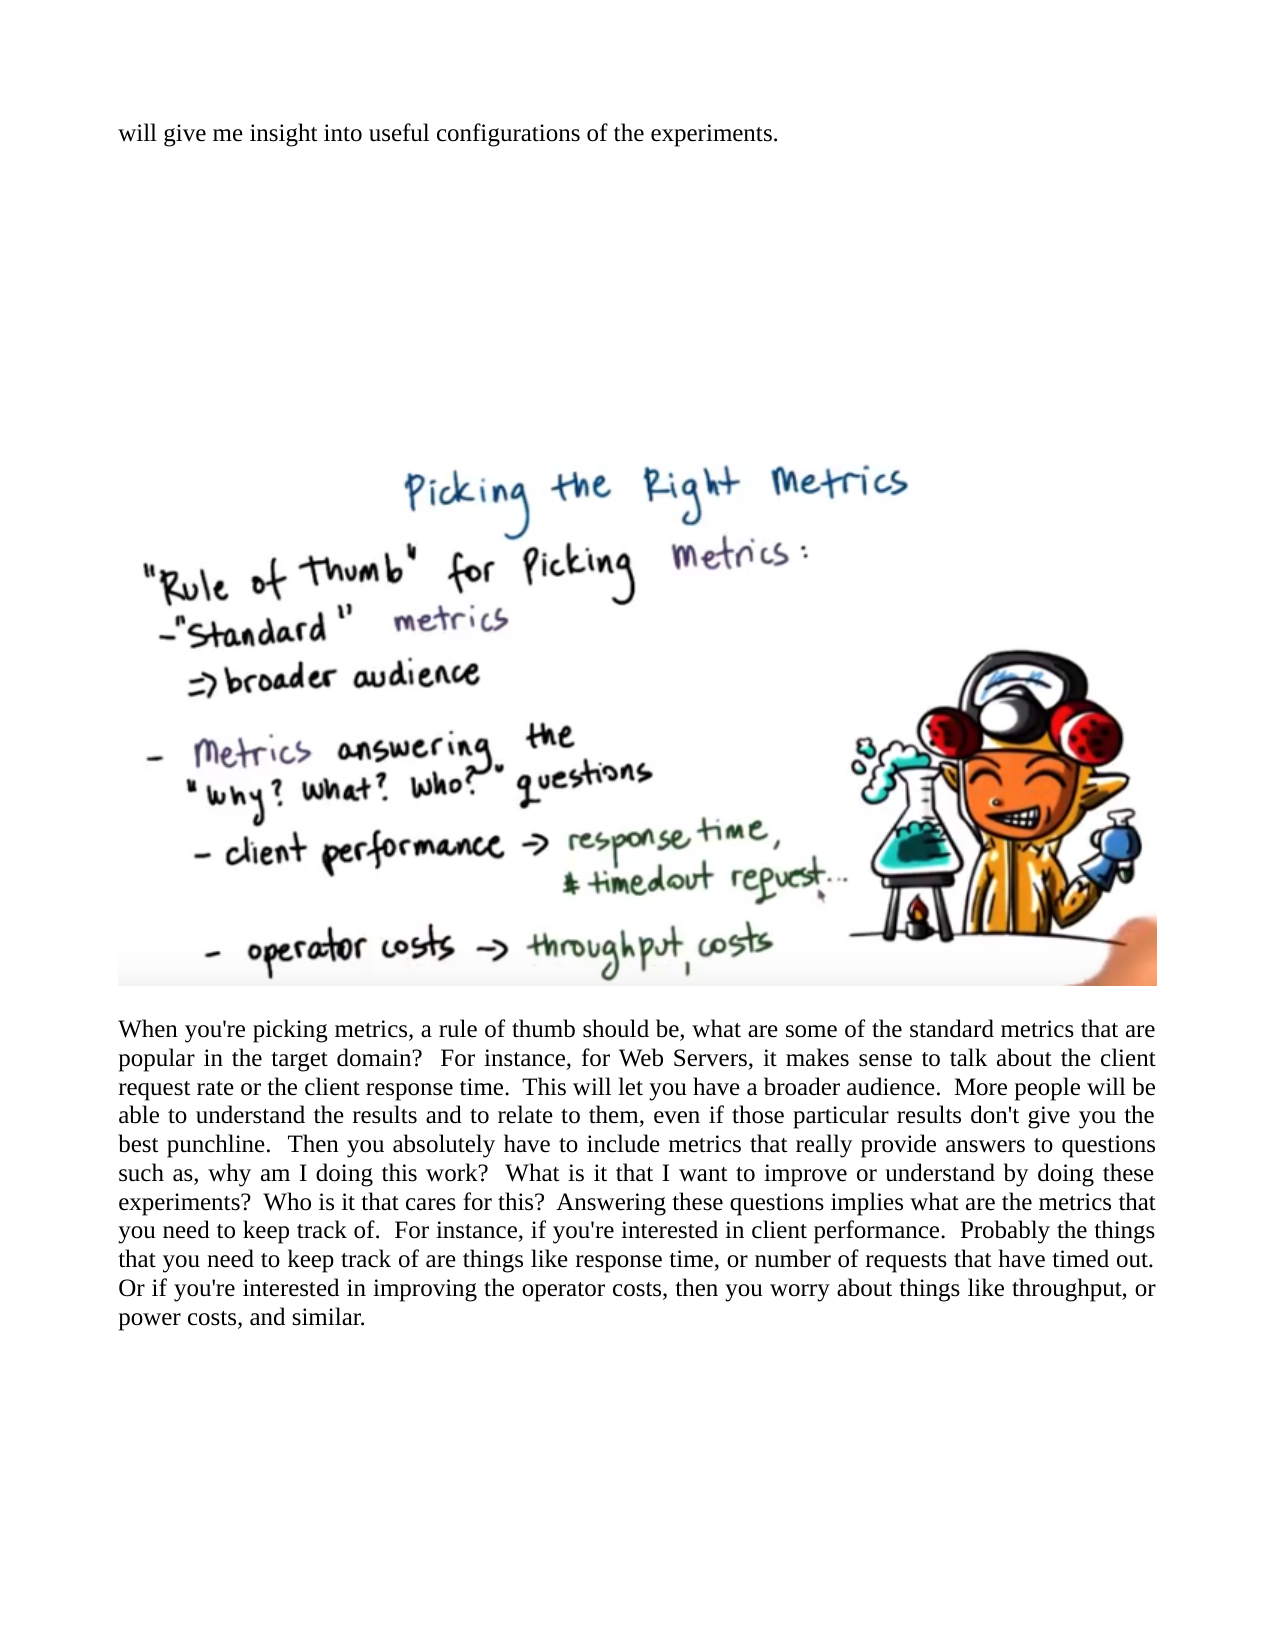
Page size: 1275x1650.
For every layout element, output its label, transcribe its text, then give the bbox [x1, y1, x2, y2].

text will give me insight into useful configurations of the experiments. [118, 118, 1157, 147]
text When you're picking metrics, a rule of thumb should be, what are some of the standard metrics that are popular in the target domain? For instance, for Web Servers, it makes sense to talk about the client request rate or the client response time. This will let you have a broader audience. More people will be able to understand the results and to relate to them, even if those particular results don't give you the best punchline. Then you absolutely have to include metrics that really provide answers to questions such as, why am I doing this work? What is it that I want to improve or understand by doing these experiments? Who is it that cares for this? Answering these questions implies what are the metrics that you need to keep track of. For instance, if you're interested in client performance. Probably the things that you need to keep track of are things like response time, or number of requests that have timed out. Or if you're interested in improving the operator costs, then you worry about things like throughput, or power costs, and similar. [118, 1014, 1157, 1330]
picture [118, 463, 1157, 986]
